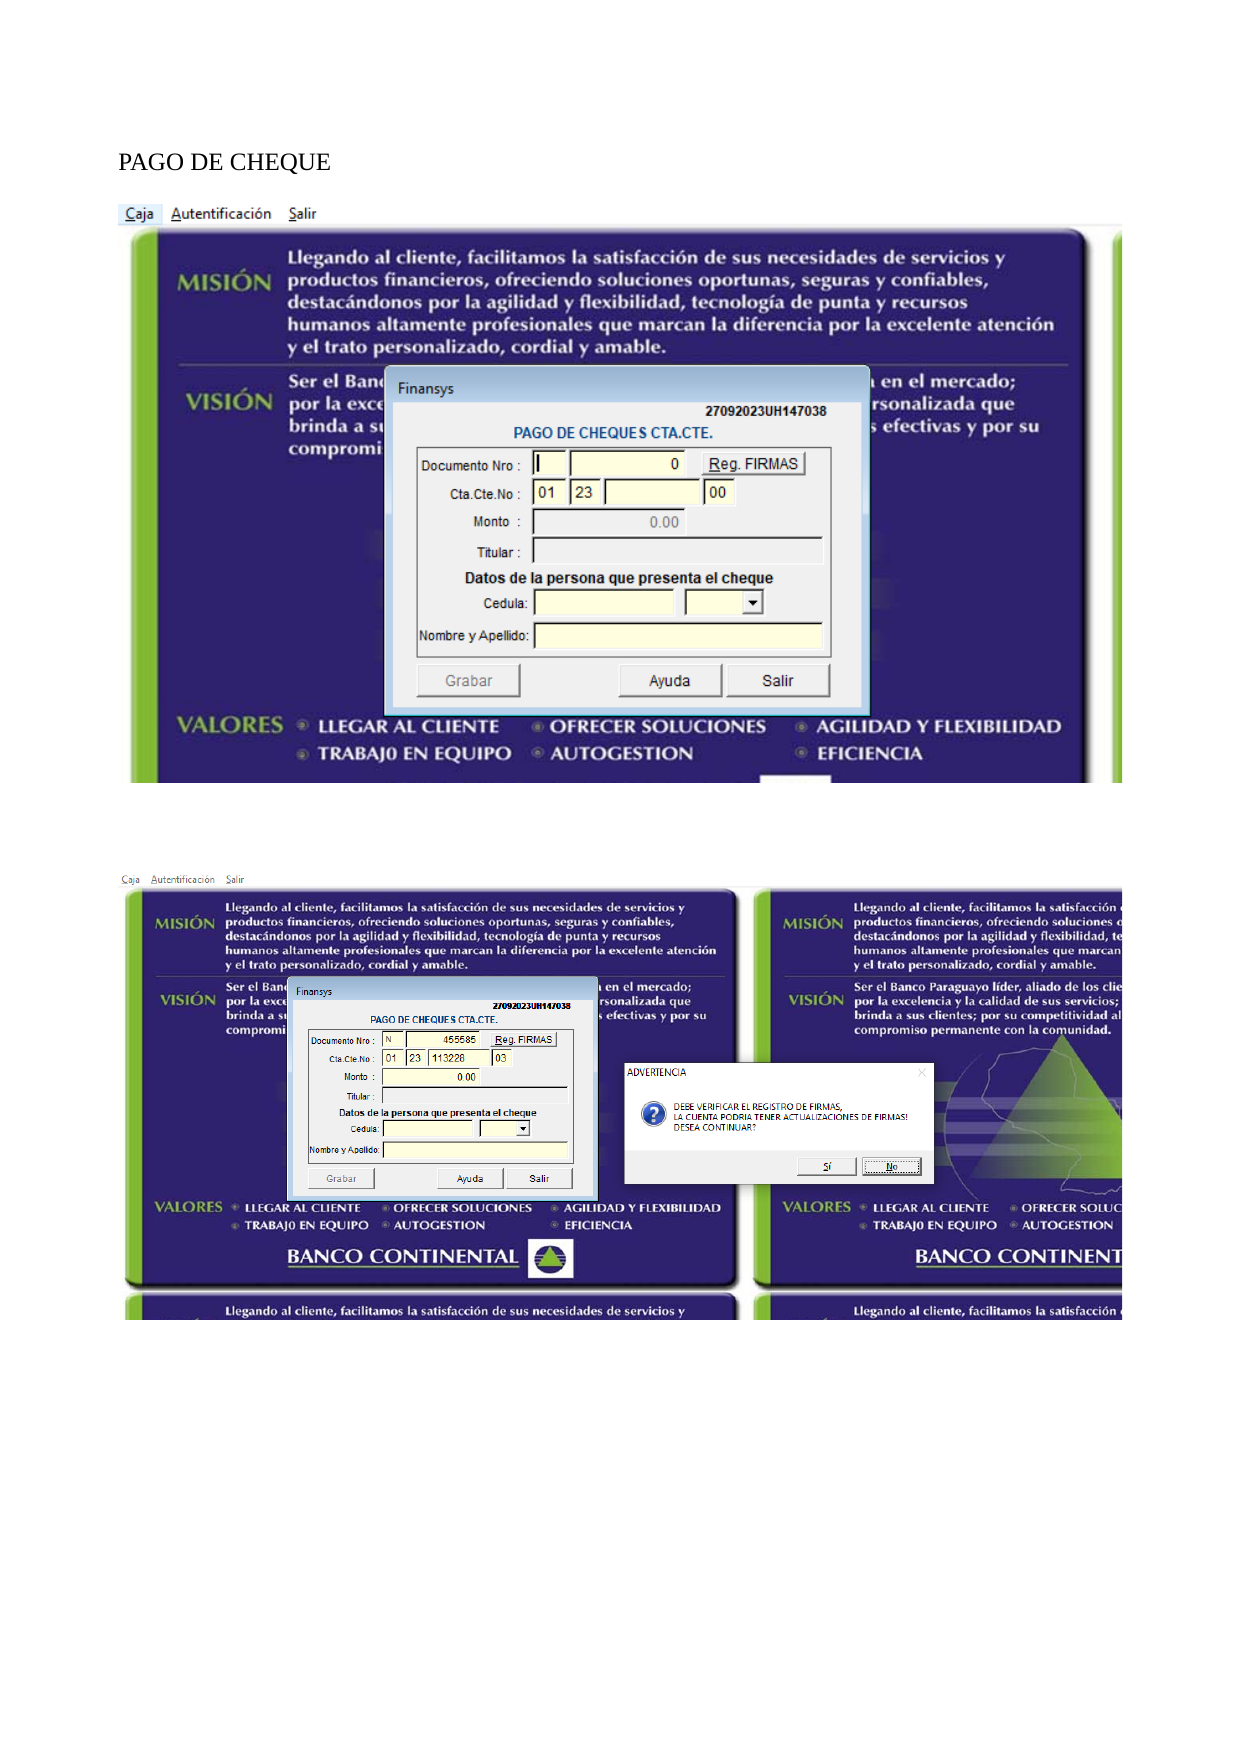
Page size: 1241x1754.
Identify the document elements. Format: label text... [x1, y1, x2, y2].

picture [118, 868, 1123, 1320]
text PAGO DE CHEQUE [118, 147, 1122, 176]
picture [118, 204, 1123, 783]
